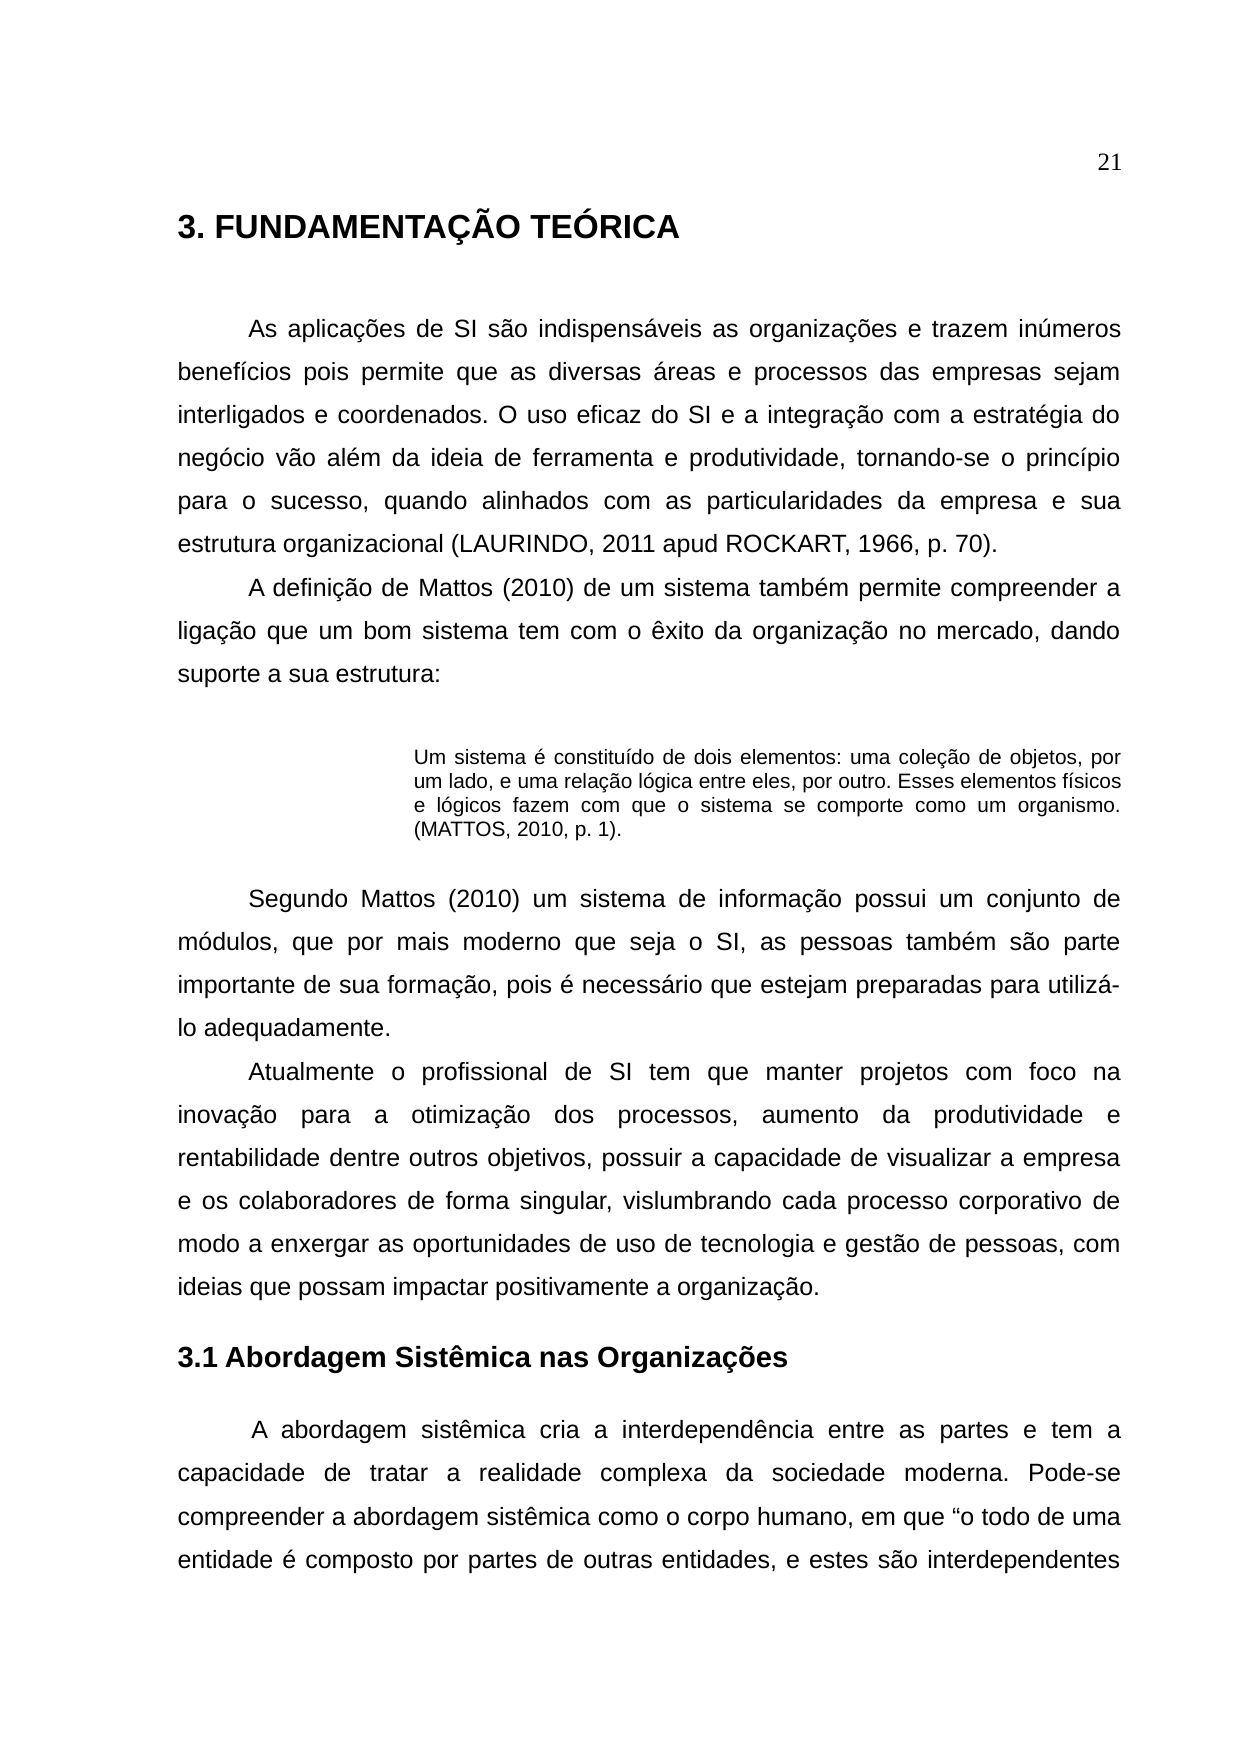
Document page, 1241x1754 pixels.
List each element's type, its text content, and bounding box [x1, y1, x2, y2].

subtitle 3.1 Abordagem Sistêmica nas Organizações [177, 1340, 1122, 1374]
text Segundo Mattos (2010) um sistema de informação possui um conjunto de módulos, que por mais moderno que seja o SI, as pessoas também são parte importante de sua formação, pois é necessário que estejam preparadas para utilizá-lo adequadamente. [177, 884, 1122, 1042]
text A abordagem sistêmica cria a interdependência entre as partes e tem a capacidade de tratar a realidade complexa da sociedade moderna. Pode-se compreender a abordagem sistêmica como o corpo humano, em que “o todo de uma entidade é composto por partes de outras entidades, e estes são interdependentes [177, 1415, 1122, 1573]
subtitle 3. Fundamentação teórica [177, 207, 1122, 245]
text Um sistema é constituído de dois elementos: uma coleção de objetos, por um lado, e uma relação lógica entre eles, por outro. Esses elementos físicos e lógicos fazem com que o sistema se comporte como um organismo. (MATTOS, 2010, p. 1). [413, 745, 1122, 841]
text Atualmente o profissional de SI tem que manter projetos com foco na inovação para a otimização dos processos, aumento da produtividade e rentabilidade dentre outros objetivos, possuir a capacidade de visualizar a empresa e os colaboradores de forma singular, vislumbrando cada processo corporativo de modo a enxergar as oportunidades de uso de tecnologia e gestão de pessoas, com ideias que possam impactar positivamente a organização. [177, 1057, 1122, 1301]
text As aplicações de SI são indispensáveis as organizações e trazem inúmeros benefícios pois permite que as diversas áreas e processos das empresas sejam interligados e coordenados. O uso eficaz do SI e a integração com a estratégia do negócio vão além da ideia de ferramenta e produtividade, tornando-se o princípio para o sucesso, quando alinhados com as particularidades da empresa e sua estrutura organizacional (LAURINDO, 2011 apud ROCKART, 1966, p. 70). [177, 314, 1122, 558]
text A definição de Mattos (2010) de um sistema também permite compreender a ligação que um bom sistema tem com o êxito da organização no mercado, dando suporte a sua estrutura: [177, 573, 1122, 688]
